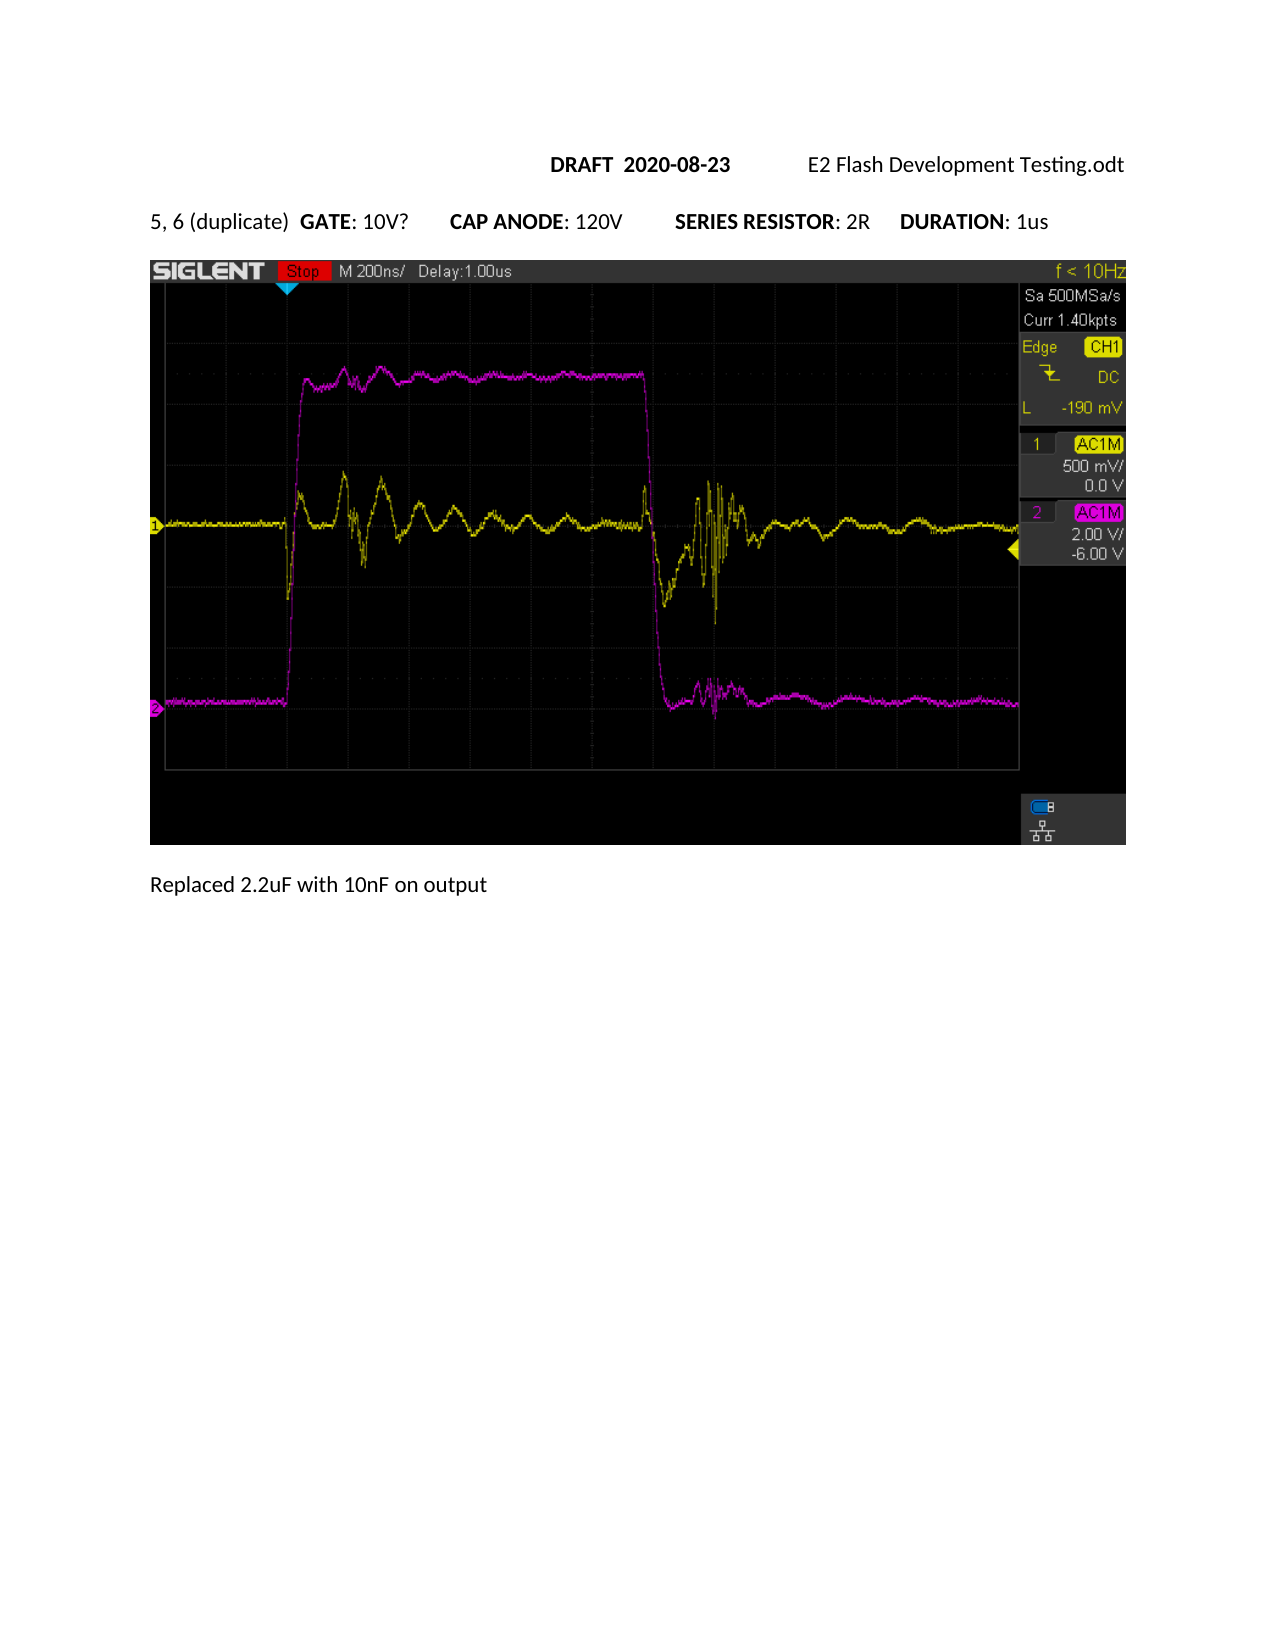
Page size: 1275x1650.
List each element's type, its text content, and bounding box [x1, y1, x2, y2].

text 5, 6 (duplicate) GATE: 10V? CAP ANODE: 120V SERIES RESISTOR: 2R DURATION: 1us [150, 207, 1125, 236]
picture [150, 260, 1126, 845]
text Replaced 2.2uF with 10nF on output [150, 870, 1125, 898]
